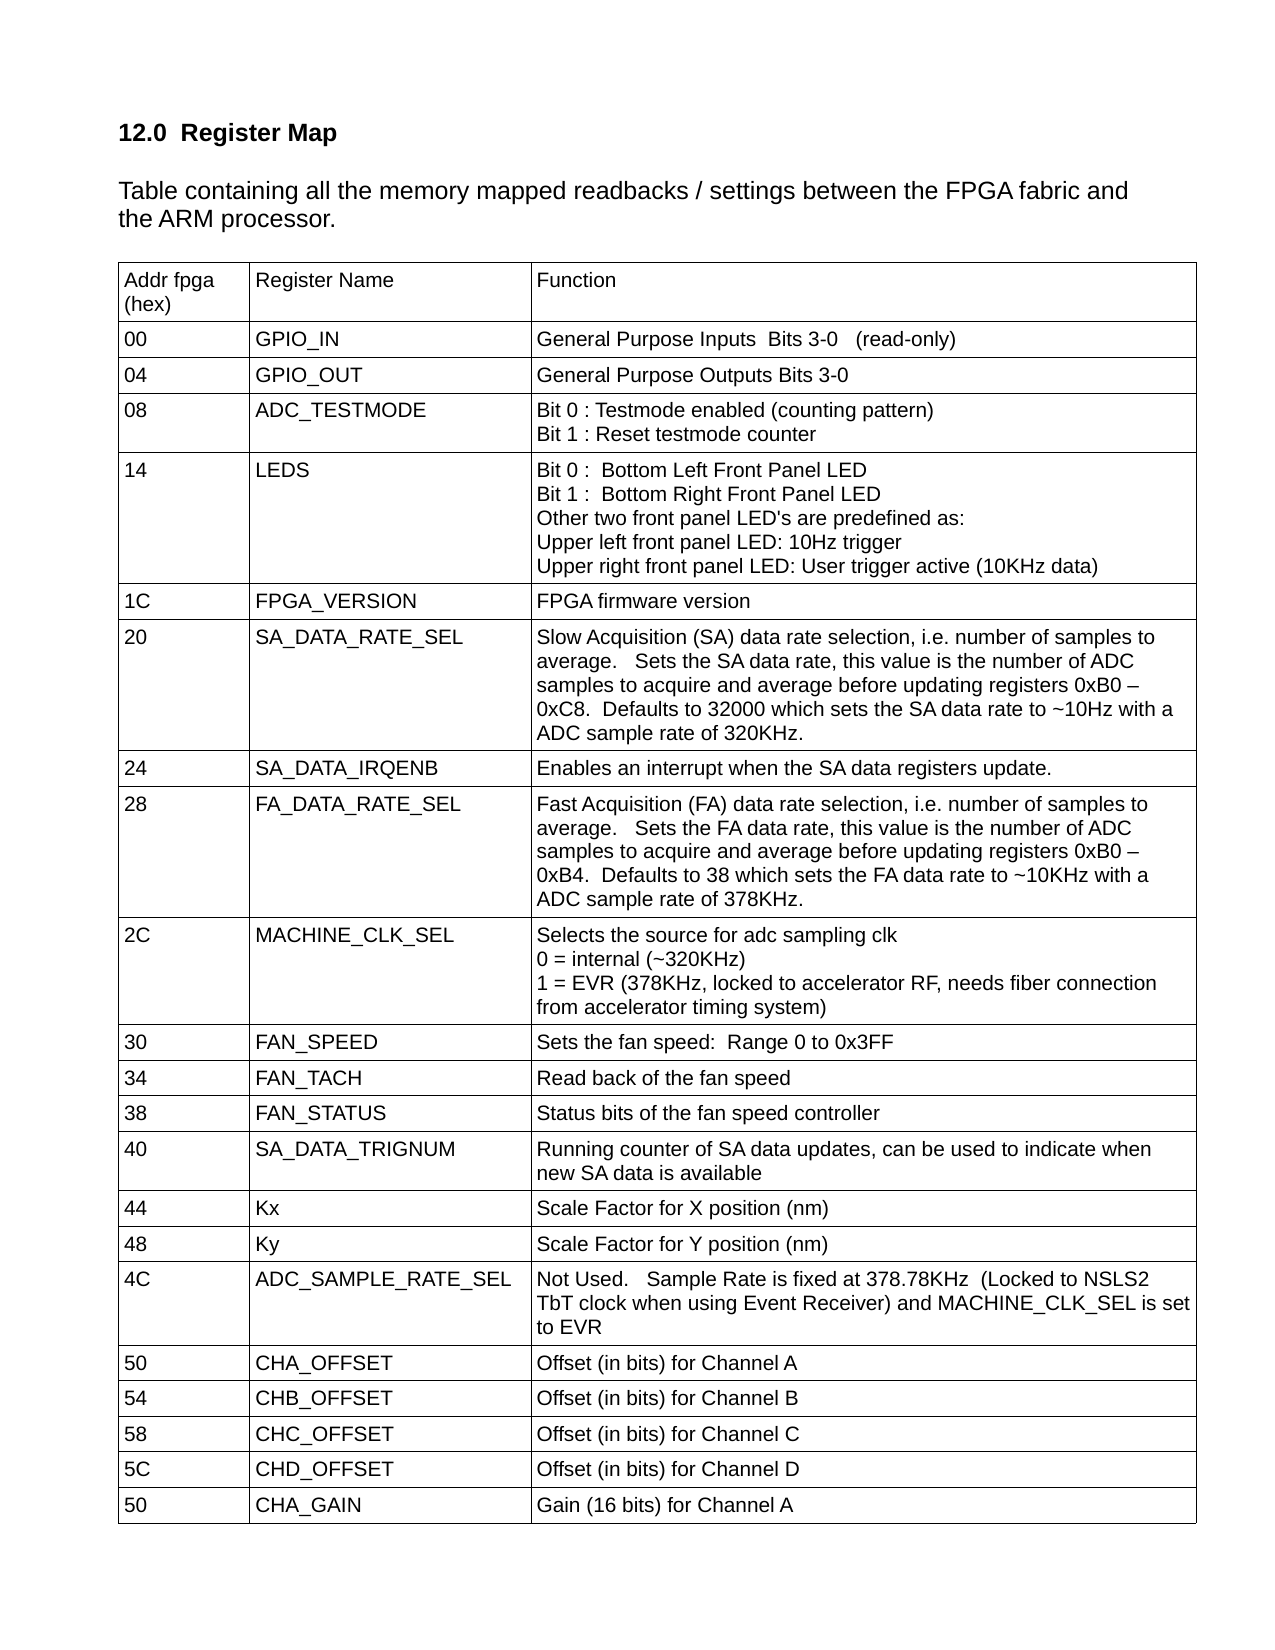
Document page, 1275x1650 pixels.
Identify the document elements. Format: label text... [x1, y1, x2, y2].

table_cell Fast Acquisition (FA) data rate selection, i.e. number of samples to average. Sets the FA data rate, this value is the number of ADC samples to acquire and average before updating registers 0xB0 – 0xB4. Defaults to 38 which sets the FA data rate to ~10KHz with a ADC sample rate of 378KHz. [532, 787, 1196, 917]
table_cell FPGA firmware version [532, 584, 1196, 619]
table_cell Offset (in bits) for Channel A [532, 1346, 1196, 1380]
table_cell ADC_TESTMODE [250, 394, 531, 452]
table_cell Status bits of the fan speed controller [532, 1096, 1196, 1131]
table_cell Gain (16 bits) for Channel A [532, 1488, 1196, 1522]
table_cell General Purpose Inputs Bits 3-0 (read-only) [532, 322, 1196, 357]
table_cell CHB_OFFSET [250, 1381, 531, 1416]
table_cell 58 [119, 1417, 249, 1451]
table_cell SA_DATA_TRIGNUM [250, 1132, 531, 1190]
table_cell 00 [119, 322, 249, 357]
table_cell 34 [119, 1061, 249, 1095]
table_cell Ky [250, 1227, 531, 1261]
table_cell Offset (in bits) for Channel C [532, 1417, 1196, 1451]
table_cell SA_DATA_RATE_SEL [250, 620, 531, 750]
table_header Register Name [250, 263, 531, 321]
table_cell 08 [119, 394, 249, 452]
table_cell Sets the fan speed: Range 0 to 0x3FF [532, 1025, 1196, 1060]
table_cell Offset (in bits) for Channel B [532, 1381, 1196, 1416]
table_cell Selects the source for adc sampling clk 0 = internal (~320KHz) 1 = EVR (378KHz, locked to accelerator RF, needs fiber connection from accelerator timing system) [532, 918, 1196, 1024]
table_cell 1C [119, 584, 249, 619]
table_cell SA_DATA_IRQENB [250, 751, 531, 786]
table_cell 24 [119, 751, 249, 786]
table_cell 50 [119, 1488, 249, 1522]
table_cell 14 [119, 453, 249, 583]
table_cell 38 [119, 1096, 249, 1131]
table_cell 28 [119, 787, 249, 917]
table_cell Scale Factor for X position (nm) [532, 1191, 1196, 1226]
table_cell Scale Factor for Y position (nm) [532, 1227, 1196, 1261]
table_cell Kx [250, 1191, 531, 1226]
table_cell FAN_STATUS [250, 1096, 531, 1131]
table_cell FPGA_VERSION [250, 584, 531, 619]
table_cell Read back of the fan speed [532, 1061, 1196, 1095]
table_cell CHC_OFFSET [250, 1417, 531, 1451]
table_cell General Purpose Outputs Bits 3-0 [532, 358, 1196, 392]
table_cell GPIO_OUT [250, 358, 531, 392]
table_cell FAN_TACH [250, 1061, 531, 1095]
table_header Addr fpga (hex) [119, 263, 249, 321]
table_cell 4C [119, 1262, 249, 1345]
table_cell LEDS [250, 453, 531, 583]
table_header Function [532, 263, 1196, 321]
table_cell CHA_OFFSET [250, 1346, 531, 1380]
table_cell Bit 0 : Bottom Left Front Panel LED Bit 1 : Bottom Right Front Panel LED Other two front panel LED's are predefined as: Upper left front panel LED: 10Hz trigger Upper right front panel LED: User trigger active (10KHz data) [532, 453, 1196, 583]
table_cell 04 [119, 358, 249, 392]
text Table containing all the memory mapped readbacks / settings between the FPGA fabric and the ARM processor. [118, 176, 1157, 233]
table_cell 54 [119, 1381, 249, 1416]
table_cell 20 [119, 620, 249, 750]
table_cell Offset (in bits) for Channel D [532, 1452, 1196, 1487]
table_cell Bit 0 : Testmode enabled (counting pattern) Bit 1 : Reset testmode counter [532, 394, 1196, 452]
table_cell Slow Acquisition (SA) data rate selection, i.e. number of samples to average. Sets the SA data rate, this value is the number of ADC samples to acquire and average before updating registers 0xB0 – 0xC8. Defaults to 32000 which sets the SA data rate to ~10Hz with a ADC sample rate of 320KHz. [532, 620, 1196, 750]
table_cell ADC_SAMPLE_RATE_SEL [250, 1262, 531, 1345]
table_cell Running counter of SA data updates, can be used to indicate when new SA data is available [532, 1132, 1196, 1190]
table_cell CHD_OFFSET [250, 1452, 531, 1487]
table_cell FAN_SPEED [250, 1025, 531, 1060]
table_cell CHA_GAIN [250, 1488, 531, 1522]
table_cell 2C [119, 918, 249, 1024]
table_cell MACHINE_CLK_SEL [250, 918, 531, 1024]
table_cell 48 [119, 1227, 249, 1261]
table_cell 40 [119, 1132, 249, 1190]
table_cell Enables an interrupt when the SA data registers update. [532, 751, 1196, 786]
table_cell 5C [119, 1452, 249, 1487]
table_cell Not Used. Sample Rate is fixed at 378.78KHz (Locked to NSLS2 TbT clock when using Event Receiver) and MACHINE_CLK_SEL is set to EVR [532, 1262, 1196, 1345]
table_cell GPIO_IN [250, 322, 531, 357]
table_cell 50 [119, 1346, 249, 1380]
table_cell 44 [119, 1191, 249, 1226]
table_cell 30 [119, 1025, 249, 1060]
table_cell FA_DATA_RATE_SEL [250, 787, 531, 917]
text 12.0 Register Map [118, 118, 1157, 147]
